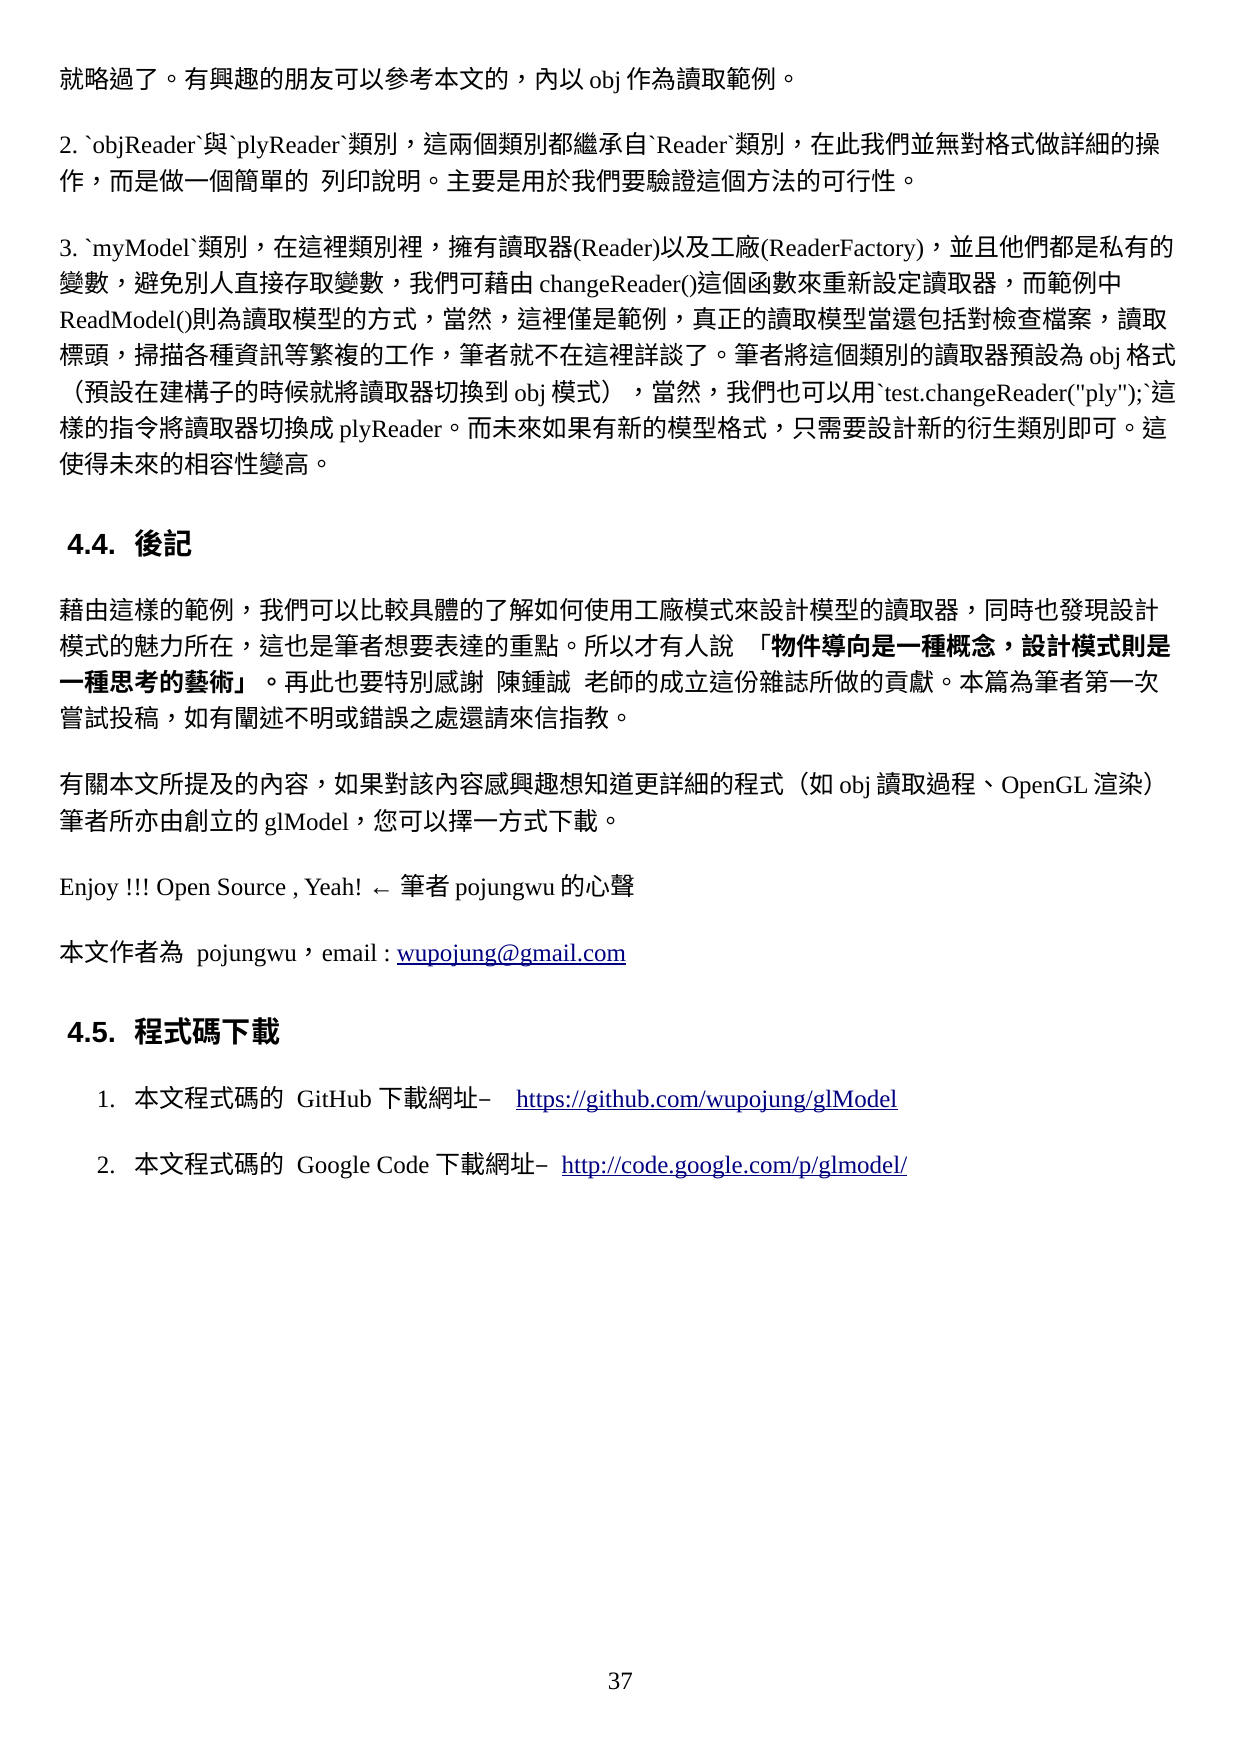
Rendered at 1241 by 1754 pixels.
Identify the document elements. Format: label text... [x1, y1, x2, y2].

list 本文程式碼的 GitHub 下載網址– https://github.com/wupojung/glModel [97, 1078, 1181, 1114]
text 藉由這樣的範例，我們可以比較具體的了解如何使用工廠模式來設計模型的讀取器，同時也發現設計模式的魅力所在，這也是筆者想要表達的重點。所以才有人說 「物件導向是一種概念，設計模式則是一種思考的藝術」。再此也要特別感謝 陳鍾誠 老師的成立這份雜誌所做的貢獻。本篇為筆者第一次嘗試投稿，如有闡述不明或錯誤之處還請來信指教。 [59, 590, 1181, 735]
list 本文程式碼的 Google Code 下載網址– http://code.google.com/p/glmodel/ [97, 1144, 1181, 1180]
text 有關本文所提及的內容，如果對該內容感興趣想知道更詳細的程式（如obj讀取過程、OpenGL渲染）筆者所亦由創立的glModel，您可以擇一方式下載。 [59, 765, 1181, 837]
text Enjoy !!! Open Source , Yeah! ← 筆者pojungwu的心聲 [59, 867, 1181, 903]
text 3. `myModel`類別，在這裡類別裡，擁有讀取器(Reader)以及工廠(ReaderFactory)，並且他們都是私有的變數，避免別人直接存取變數，我們可藉由changeReader()這個函數來重新設定讀取器，而範例中ReadModel()則為讀取模型的方式，當然，這裡僅是範例，真正的讀取模型當還包括對檢查檔案，讀取標頭，掃描各種資訊等繁複的工作，筆者就不在這裡詳談了。筆者將這個類別的讀取器預設為obj格式（預設在建構子的時候就將讀取器切換到obj模式），當然，我們也可以用`test.changeReader("ply");`這樣的指令將讀取器切換成plyReader。而未來如果有新的模型格式，只需要設計新的衍生類別即可。這使得未來的相容性變高。 [59, 227, 1181, 481]
text 本文作者為 pojungwu，email : wupojung@gmail.com [59, 933, 1181, 969]
text 2. `objReader`與`plyReader`類別，這兩個類別都繼承自`Reader`類別，在此我們並無對格式做詳細的操作，而是做一個簡單的 列印說明。主要是用於我們要驗證這個方法的可行性。 [59, 125, 1181, 197]
text 就略過了。有興趣的朋友可以參考本文的，內以obj作為讀取範例。 [59, 59, 1181, 95]
subtitle 後記 [59, 521, 1181, 563]
subtitle 程式碼下載 [59, 1009, 1181, 1051]
